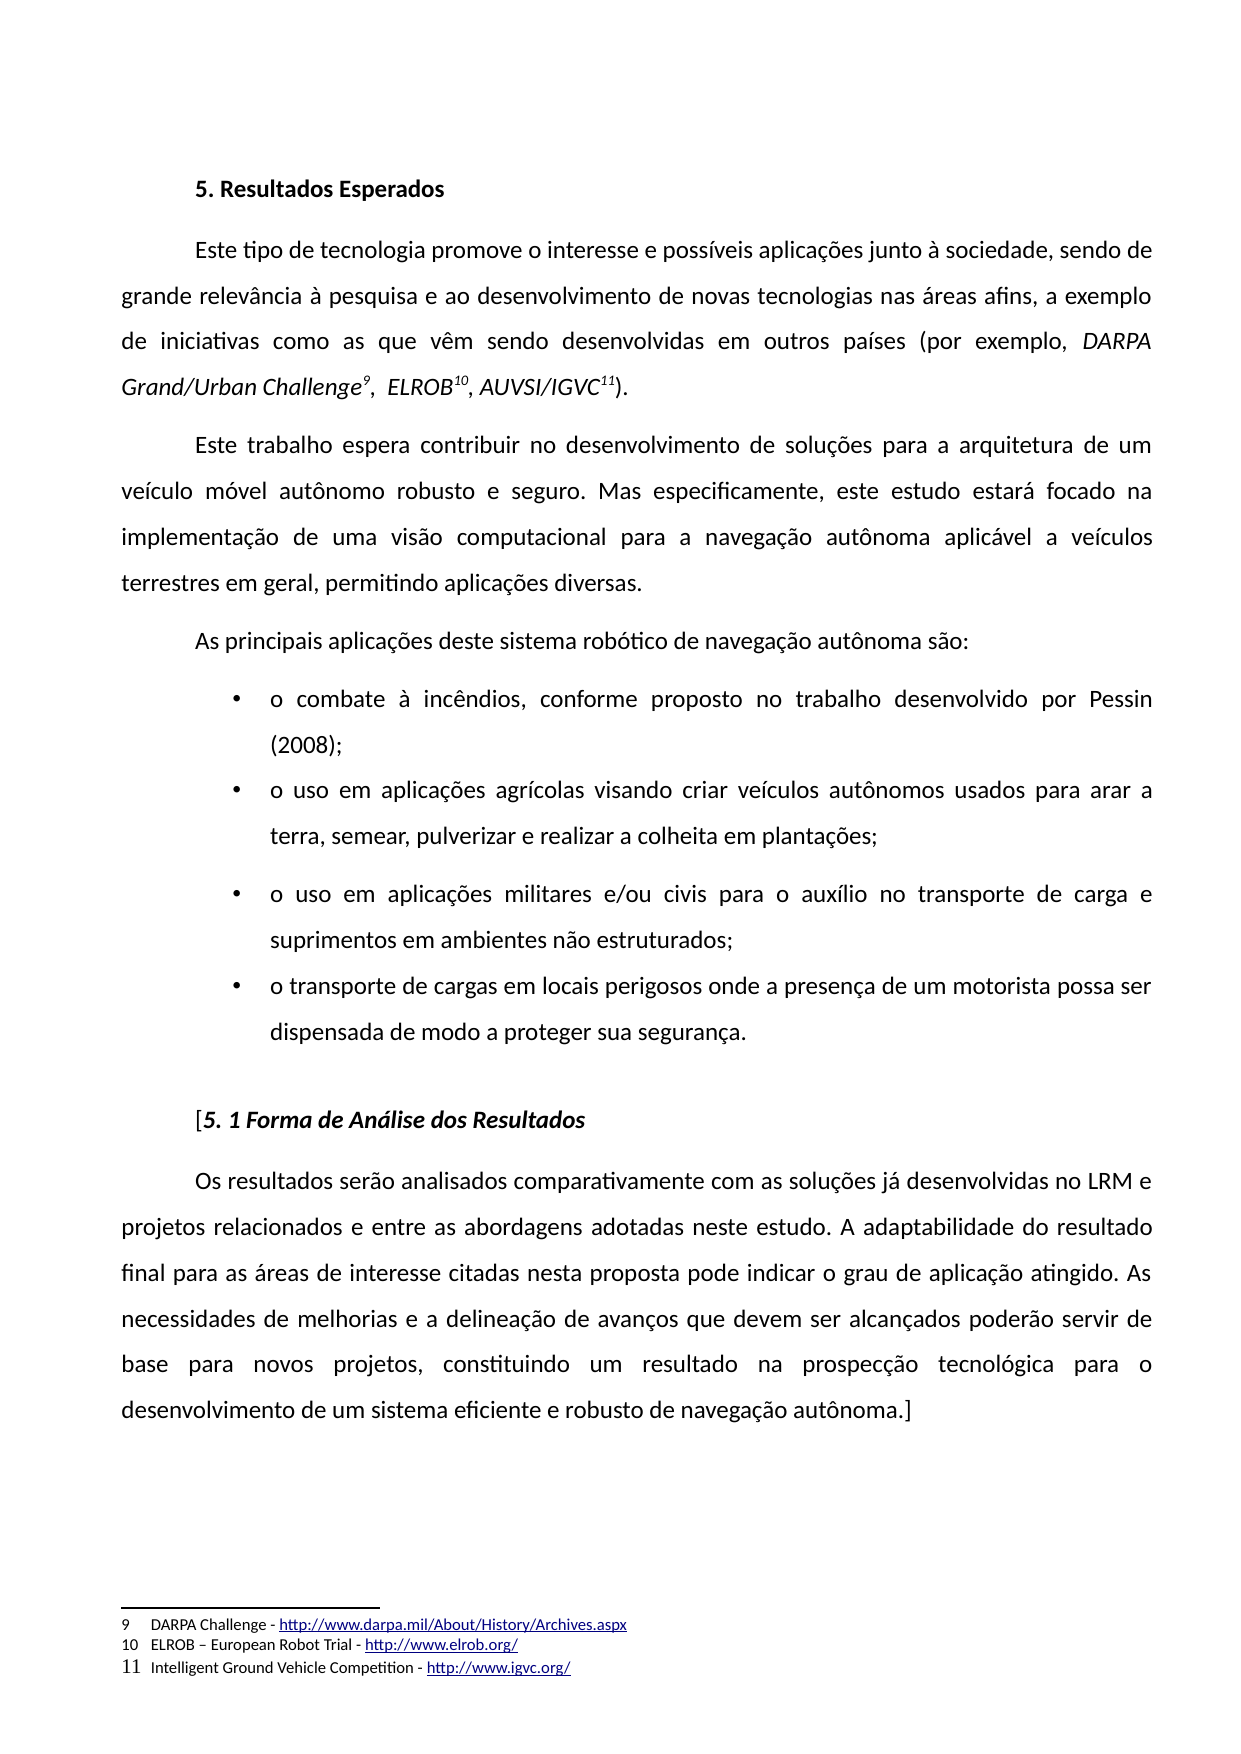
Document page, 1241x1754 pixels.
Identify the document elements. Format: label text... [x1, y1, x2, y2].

text Este trabalho espera contribuir no desenvolvimento de soluções para a arquitetura de um veículo móvel autônomo robusto e seguro. Mas especificamente, este estudo estará focado na implementação de uma visão computacional para a navegação autônoma aplicável a veículos terrestres em geral, permitindo aplicações diversas. [121, 429, 1154, 597]
text ELROB – European Robot Trial - http://www.elrob.org/ [121, 1634, 1154, 1654]
list o uso em aplicações agrícolas visando criar veículos autônomos usados para arar a terra, semear, pulverizar e realizar a colheita em plantações; [232, 774, 1154, 851]
text Este tipo de tecnologia promove o interesse e possíveis aplicações junto à sociedade, sendo de grande relevância à pesquisa e ao desenvolvimento de novas tecnologias nas áreas afins, a exemplo de iniciativas como as que vêm sendo desenvolvidas em outros países (por exemplo, DARPA Grand/Urban Challenge, ELROB, AUVSI/IGVC). [121, 234, 1154, 402]
text As principais aplicações deste sistema robótico de navegação autônoma são: [121, 625, 1154, 655]
list o transporte de cargas em locais perigosos onde a presença de um motorista possa ser dispensada de modo a proteger sua segurança. [232, 970, 1154, 1046]
text Os resultados serão analisados comparativamente com as soluções já desenvolvidas no LRM e projetos relacionados e entre as abordagens adotadas neste estudo. A adaptabilidade do resultado final para as áreas de interesse citadas nesta proposta pode indicar o grau de aplicação atingido. As necessidades de melhorias e a delineação de avanços que devem ser alcançados poderão servir de base para novos projetos, constituindo um resultado na prospecção tecnológica para o desenvolvimento de um sistema eficiente e robusto de navegação autônoma.] [121, 1166, 1154, 1425]
text 5. Resultados Esperados [121, 173, 1154, 203]
text DARPA Challenge - http://www.darpa.mil/About/History/Archives.aspx [121, 1614, 1154, 1634]
list o combate à incêndios, conforme proposto no trabalho desenvolvido por Pessin (2008); [232, 683, 1154, 759]
text [5. 1 Forma de Análise dos Resultados [121, 1104, 1154, 1135]
text Intelligent Ground Vehicle Competition - http://www.igvc.org/ [121, 1654, 1154, 1678]
list o uso em aplicações militares e/ou civis para o auxílio no transporte de carga e suprimentos em ambientes não estruturados; [232, 878, 1154, 955]
